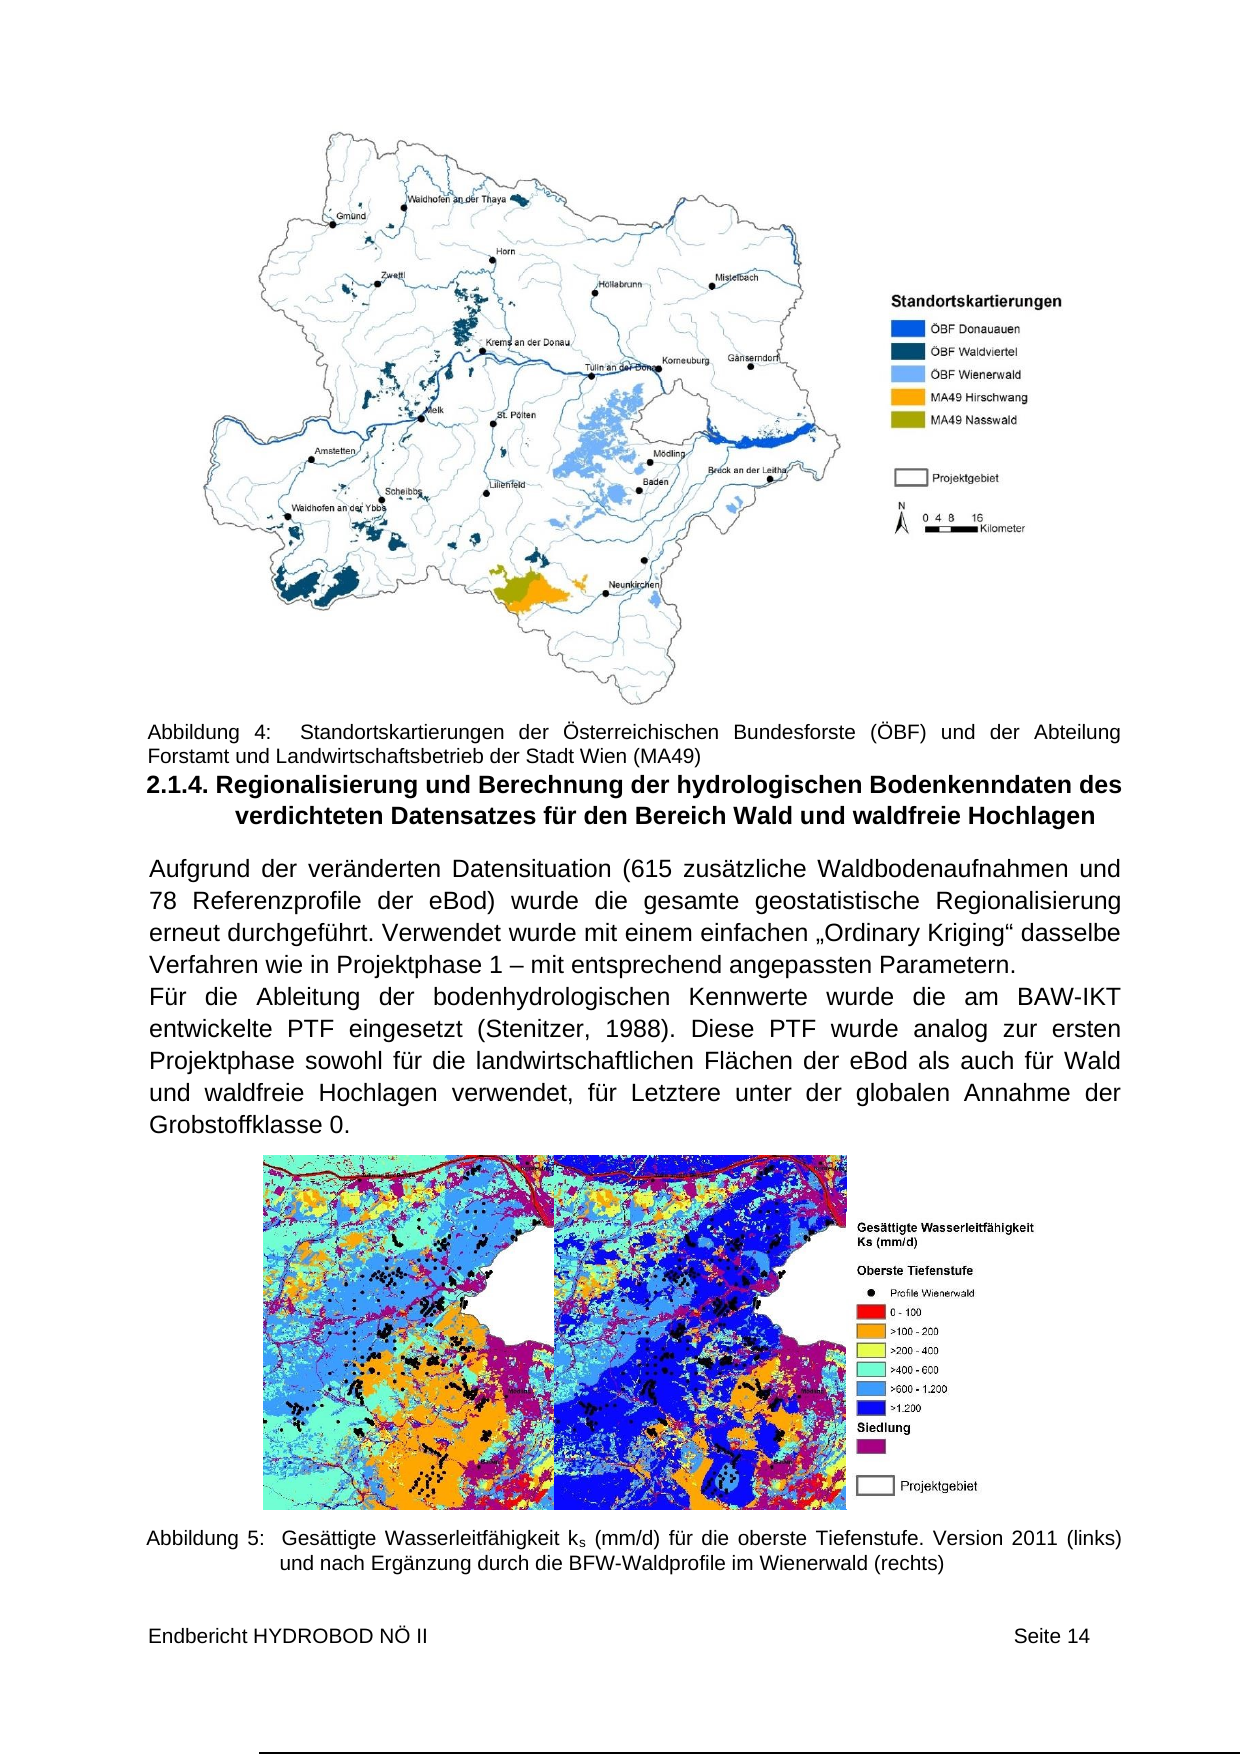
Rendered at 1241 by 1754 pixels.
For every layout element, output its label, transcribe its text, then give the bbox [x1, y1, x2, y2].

text Für die Ableitung der bodenhydrologischen Kennwerte wurde die am BAW-IKT entwickelte PTF eingesetzt (Stenitzer, 1988). Diese PTF wurde analog zur ersten Projektphase sowohl für die landwirtschaftlichen Flächen der eBod als auch für Wald und waldfreie Hochlagen verwendet, für Letztere unter der globalen Annahme der Grobstoffklasse 0. [149, 982, 1123, 1139]
text Abbildung 4: Standortskartierungen der Österreichischen Bundesforste (ÖBF) und der Abteilung Forstamt und Landwirtschaftsbetrieb der Stadt Wien (MA49) [147, 719, 1123, 768]
text Abbildung 5: Gesättigte Wasserleitfähigkeit ks (mm/d) für die oberste Tiefenstufe. Version 2011 (links) und nach Ergänzung durch die BFW-Waldprofile im Wienerwald (rechts) [146, 1526, 1123, 1574]
subtitle 2.1.4. Regionalisierung und Berechnung der hydrologischen Bodenkenndaten des verdichteten Datensatzes für den Bereich Wald und waldfreie Hochlagen [146, 769, 1137, 829]
text Aufgrund der veränderten Datensituation (615 zusätzliche Waldbodenaufnahmen und 78 Referenzprofile der eBod) wurde die gesamte geostatistische Regionalisierung erneut durchgeführt. Verwendet wurde mit einem einfachen „Ordinary Kriging“ dasselbe Verfahren wie in Projektphase 1 – mit entsprechend angepassten Parametern. [149, 854, 1123, 979]
